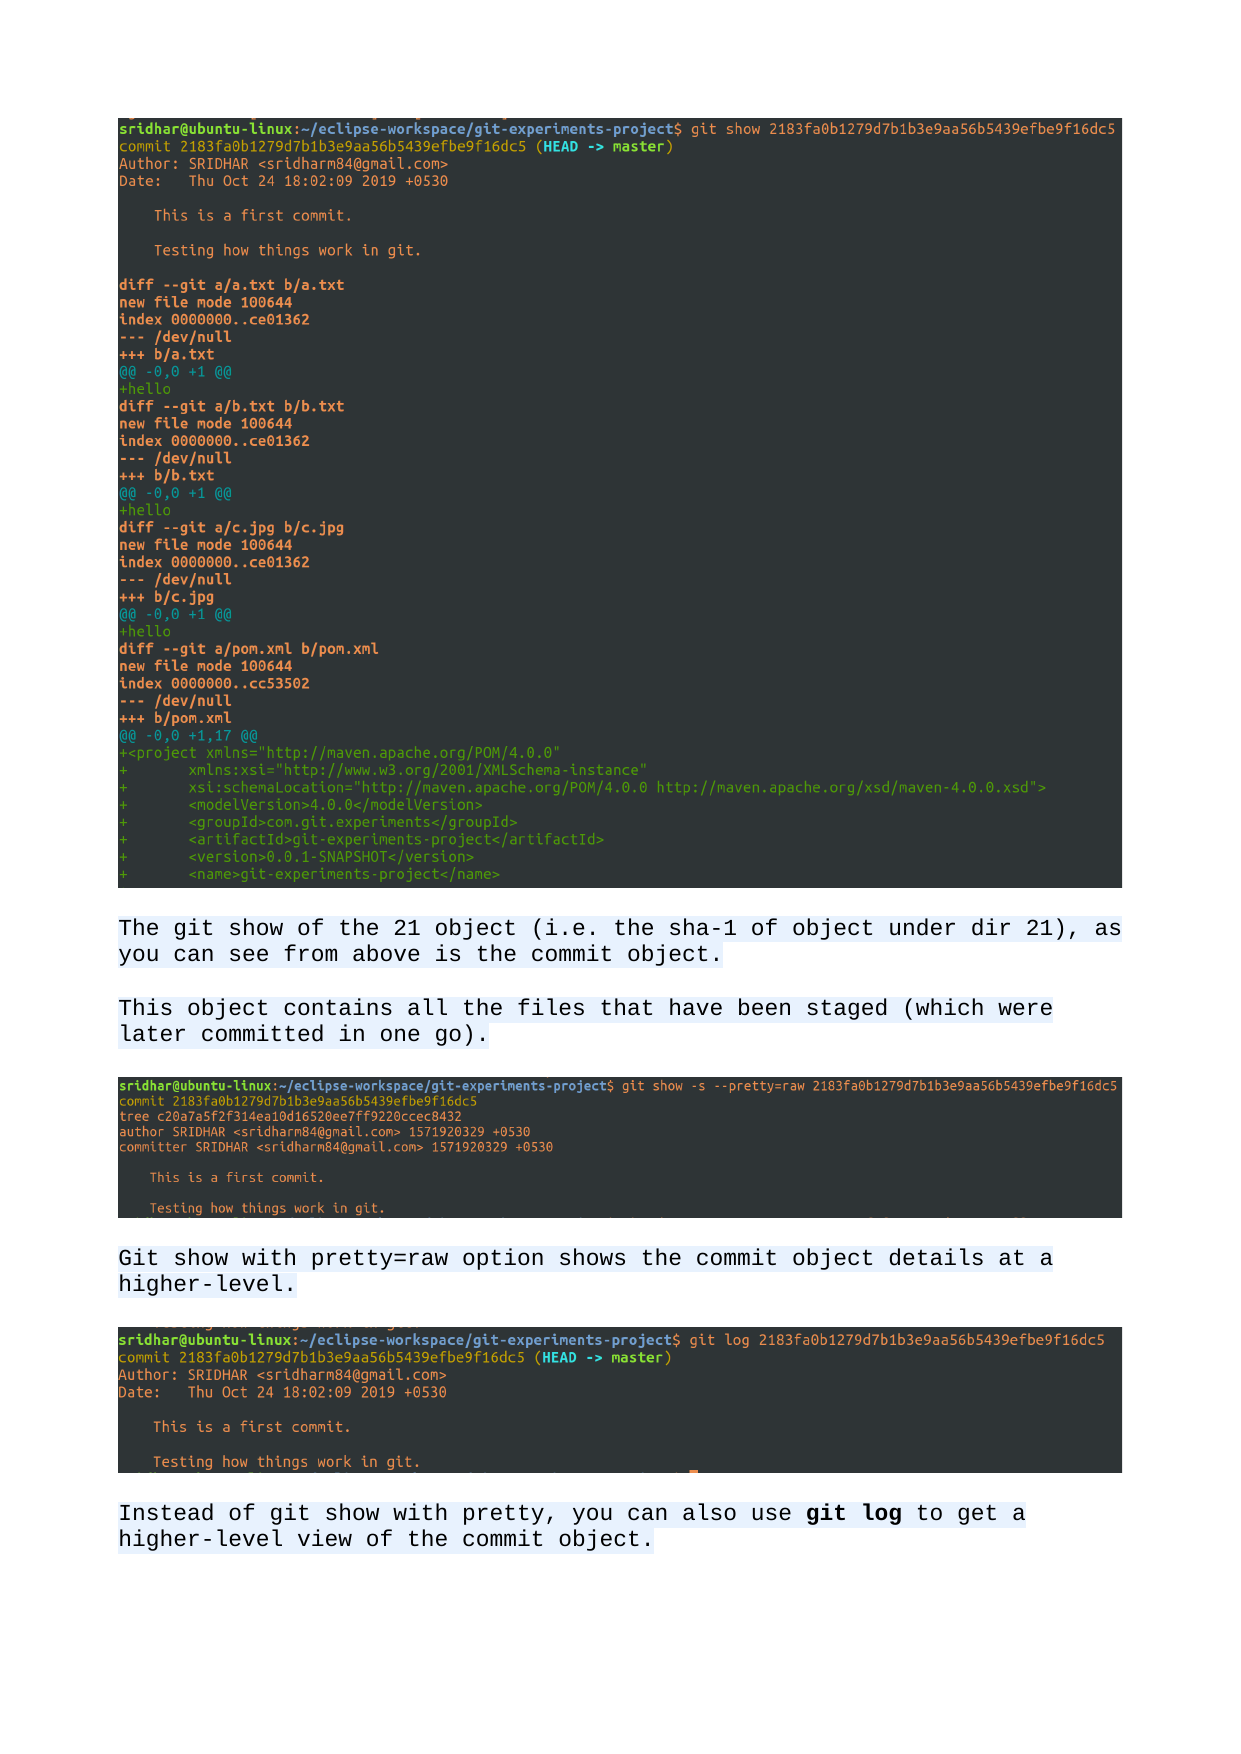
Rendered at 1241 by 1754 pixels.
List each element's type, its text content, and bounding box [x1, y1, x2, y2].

text Instead of git show with pretty, you can also use git log to get a higher-level view of the commit object. [118, 1502, 1122, 1554]
picture [118, 118, 1123, 888]
picture [118, 1327, 1123, 1473]
text This object contains all the files that have been staged (which were later committed in one go). [118, 997, 1122, 1049]
text Git show with pretty=raw option shows the commit object details at a higher-level. [118, 1246, 1122, 1298]
text The git show of the 21 object (i.e. the sha-1 of object under dir 21), as you can see from above is the commit object. [118, 916, 1122, 968]
picture [118, 1077, 1123, 1218]
